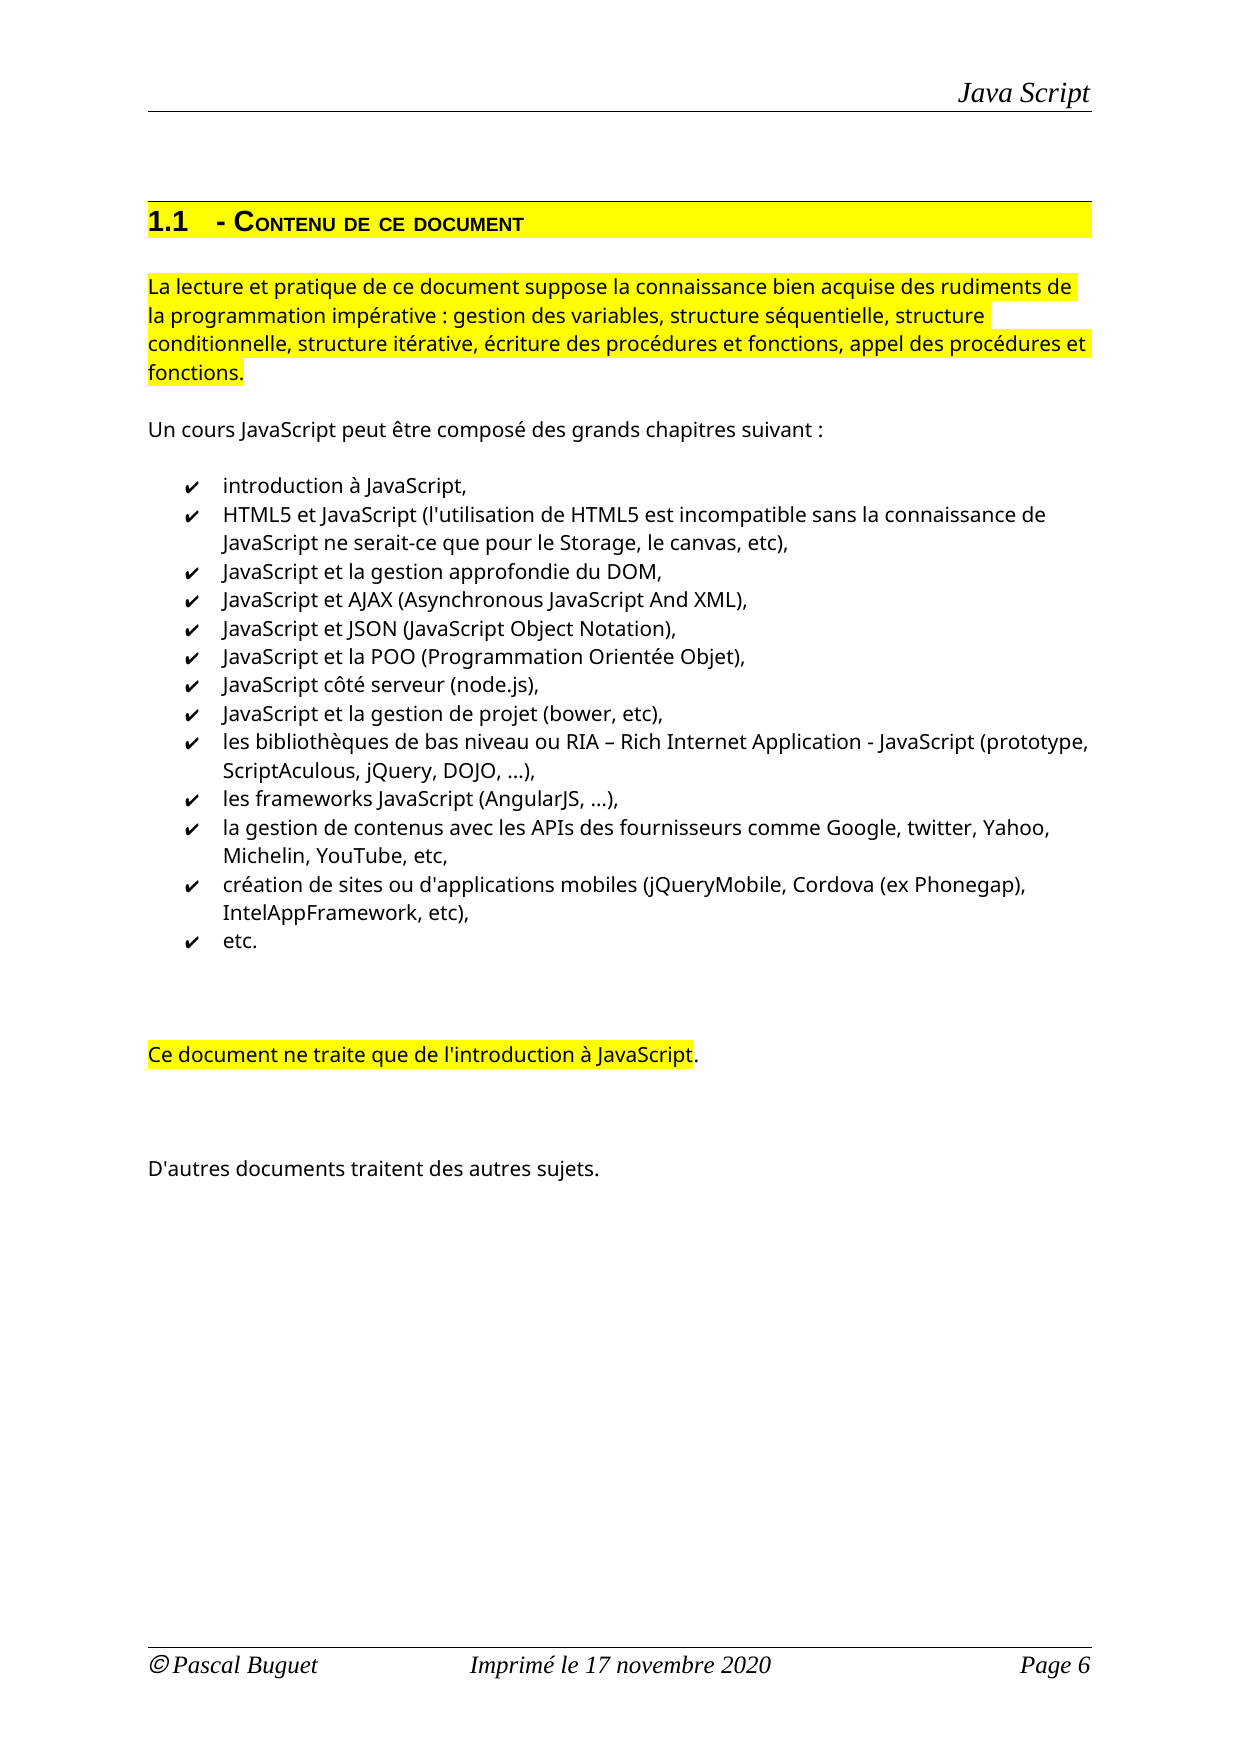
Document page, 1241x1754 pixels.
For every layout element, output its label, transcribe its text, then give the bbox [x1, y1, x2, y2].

list les frameworks JavaScript (AngularJS, …), [185, 784, 1092, 813]
subtitle - Contenu de ce document [148, 202, 1092, 238]
list HTML5 et JavaScript (l'utilisation de HTML5 est incompatible sans la connaissance de JavaScript ne serait-ce que pour le Storage, le canvas, etc), [185, 500, 1092, 557]
list JavaScript côté serveur (node.js), [185, 671, 1092, 699]
list JavaScript et AJAX (Asynchronous JavaScript And XML), [185, 585, 1092, 614]
list création de sites ou d'applications mobiles (jQueryMobile, Cordova (ex Phonegap), IntelAppFramework, etc), [185, 870, 1092, 927]
list la gestion de contenus avec les APIs des fournisseurs comme Google, twitter, Yahoo, Michelin, YouTube, etc, [185, 813, 1092, 870]
list JavaScript et la gestion approfondie du DOM, [185, 557, 1092, 585]
list introduction à JavaScript, [185, 472, 1092, 500]
text Ce document ne traite que de l'introduction à JavaScript. [148, 1040, 1092, 1069]
list JavaScript et la gestion de projet (bower, etc), [185, 699, 1092, 727]
list etc. [185, 927, 1092, 955]
text D'autres documents traitent des autres sujets. [148, 1154, 1092, 1182]
list JavaScript et JSON (JavaScript Object Notation), [185, 614, 1092, 642]
list les bibliothèques de bas niveau ou RIA – Rich Internet Application - JavaScript (prototype, ScriptAculous, jQuery, DOJO, …), [185, 727, 1092, 784]
text La lecture et pratique de ce document suppose la connaissance bien acquise des rudiments de la programmation impérative : gestion des variables, structure séquentielle, structure conditionnelle, structure itérative, écriture des procédures et fonctions, appel des procédures et fonctions. [148, 272, 1092, 386]
list JavaScript et la POO (Programmation Orientée Objet), [185, 642, 1092, 671]
text Un cours JavaScript peut être composé des grands chapitres suivant : [148, 415, 1092, 443]
